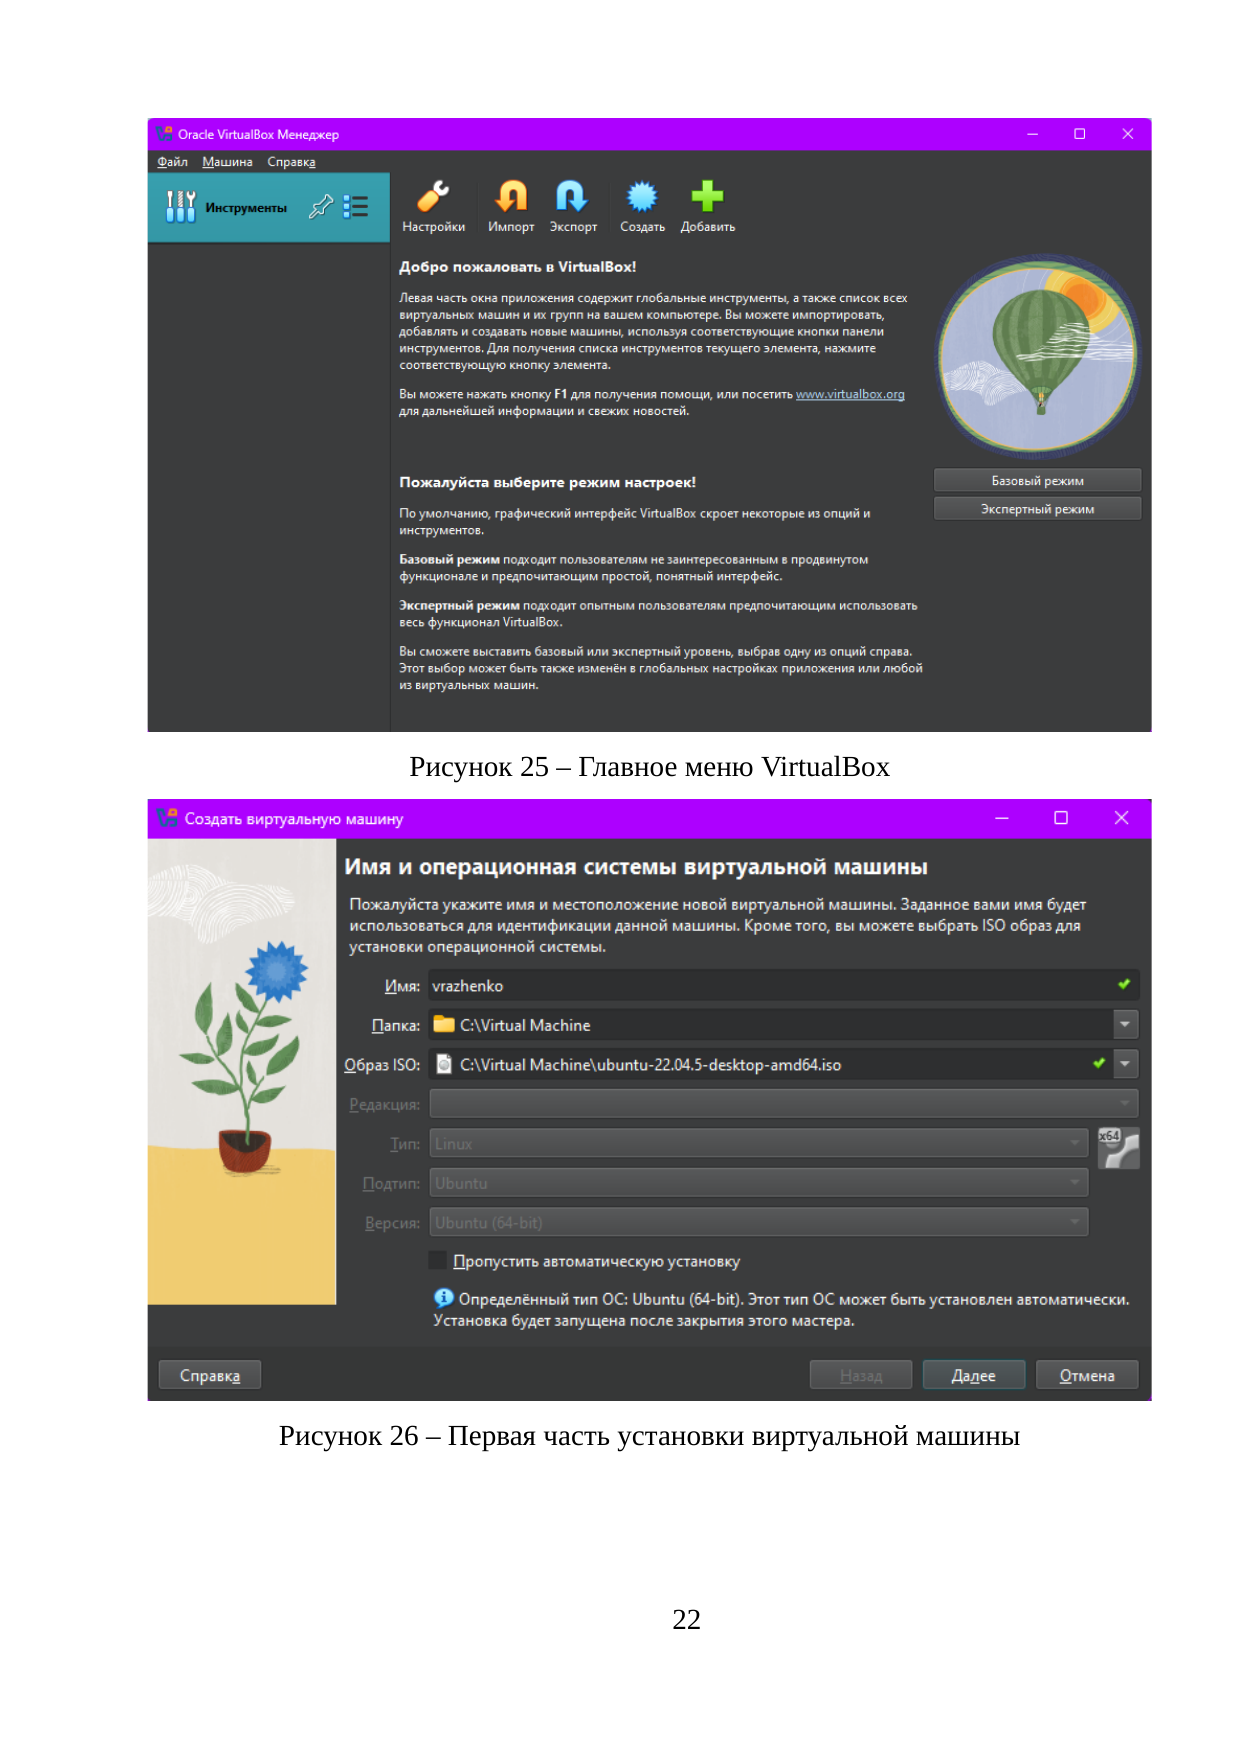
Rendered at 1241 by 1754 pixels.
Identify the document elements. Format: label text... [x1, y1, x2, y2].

text Рисунок 25 – Главное меню VirtualBox [148, 732, 1152, 782]
picture [147, 799, 1152, 1401]
picture [147, 118, 1152, 732]
text Рисунок 26 – Первая часть установки виртуальной машины [148, 1401, 1152, 1451]
